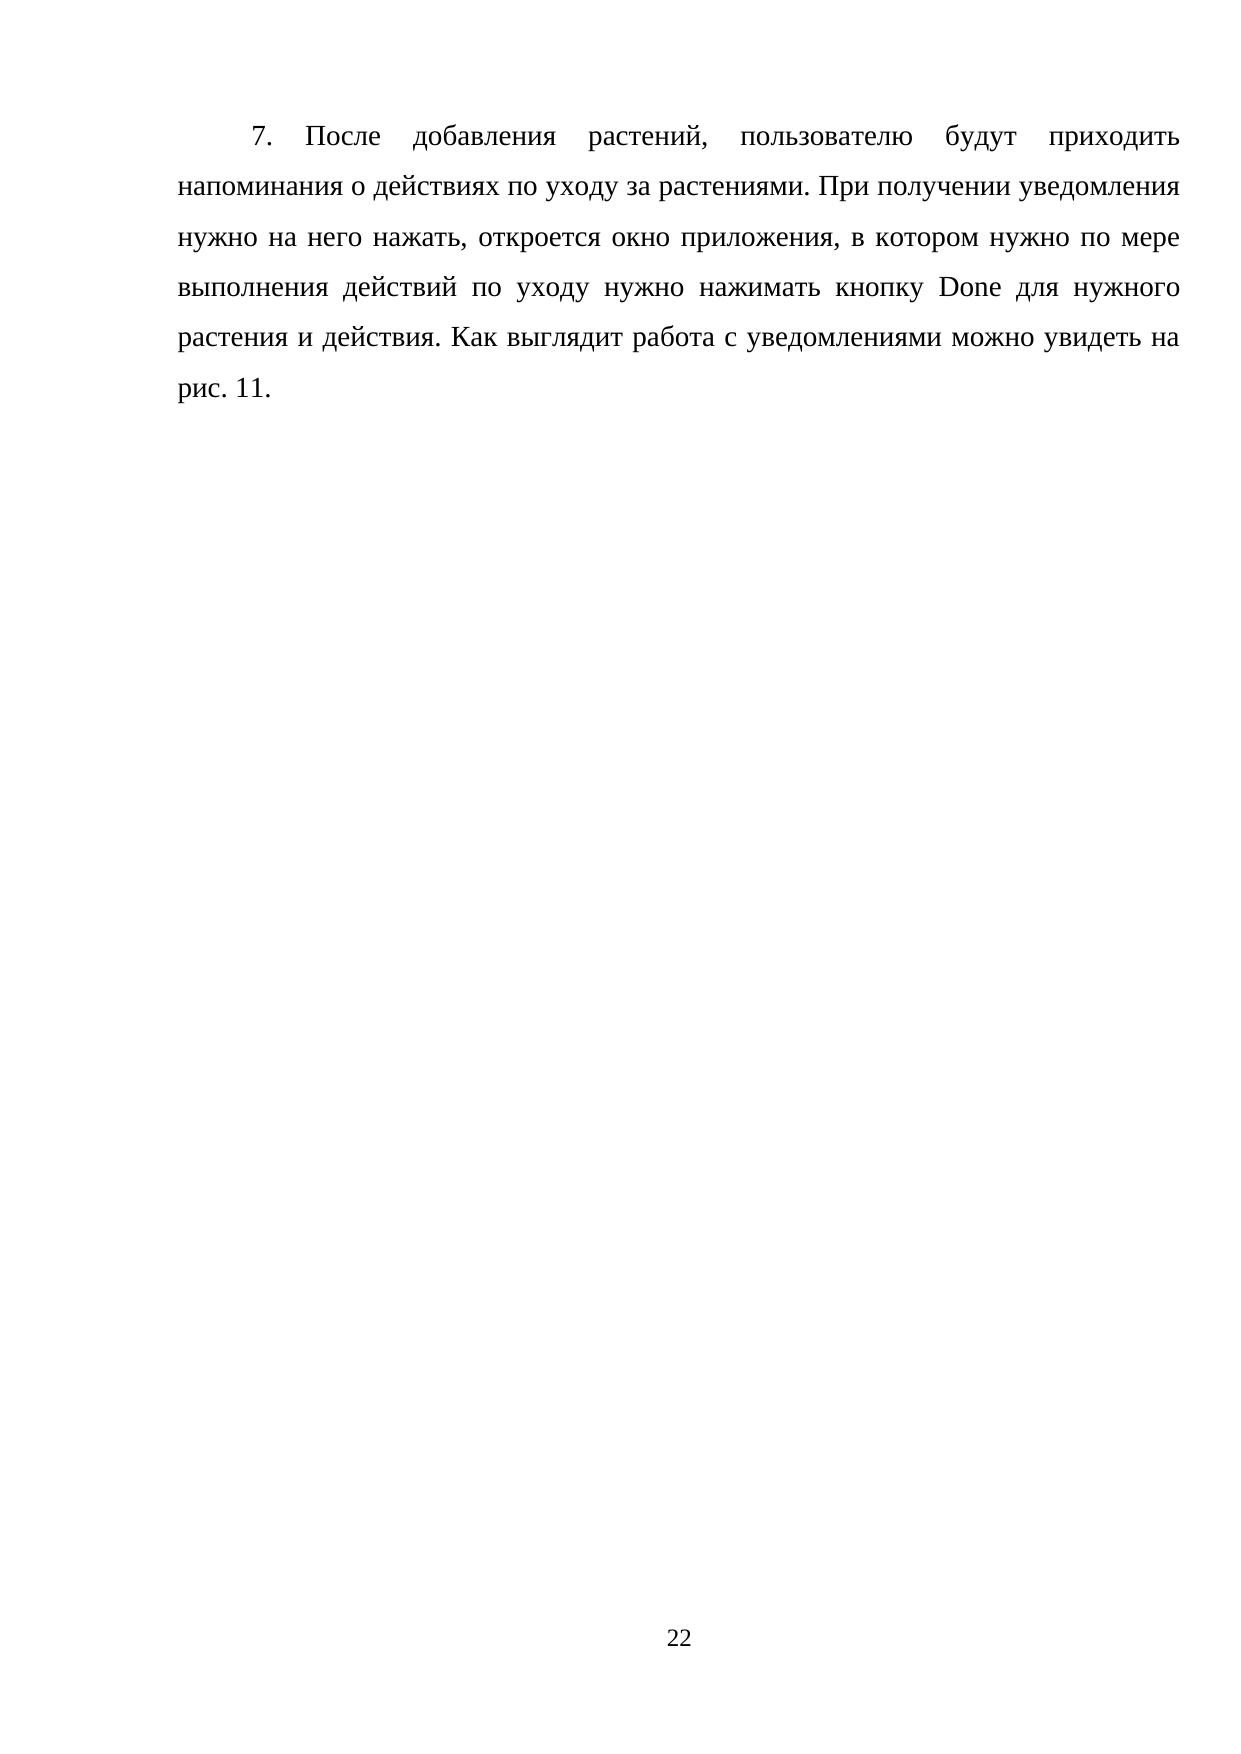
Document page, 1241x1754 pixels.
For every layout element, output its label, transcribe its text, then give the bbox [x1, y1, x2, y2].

text 7. После добавления растений, пользователю будут приходить напоминания о действиях по уходу за растениями. При получении уведомления нужно на него нажать, откроется окно приложения, в котором нужно по мере выполнения действий по уходу нужно нажимать кнопку Done для нужного растения и действия. Как выглядит работа с уведомлениями можно увидеть на рис. 11. [177, 118, 1181, 403]
